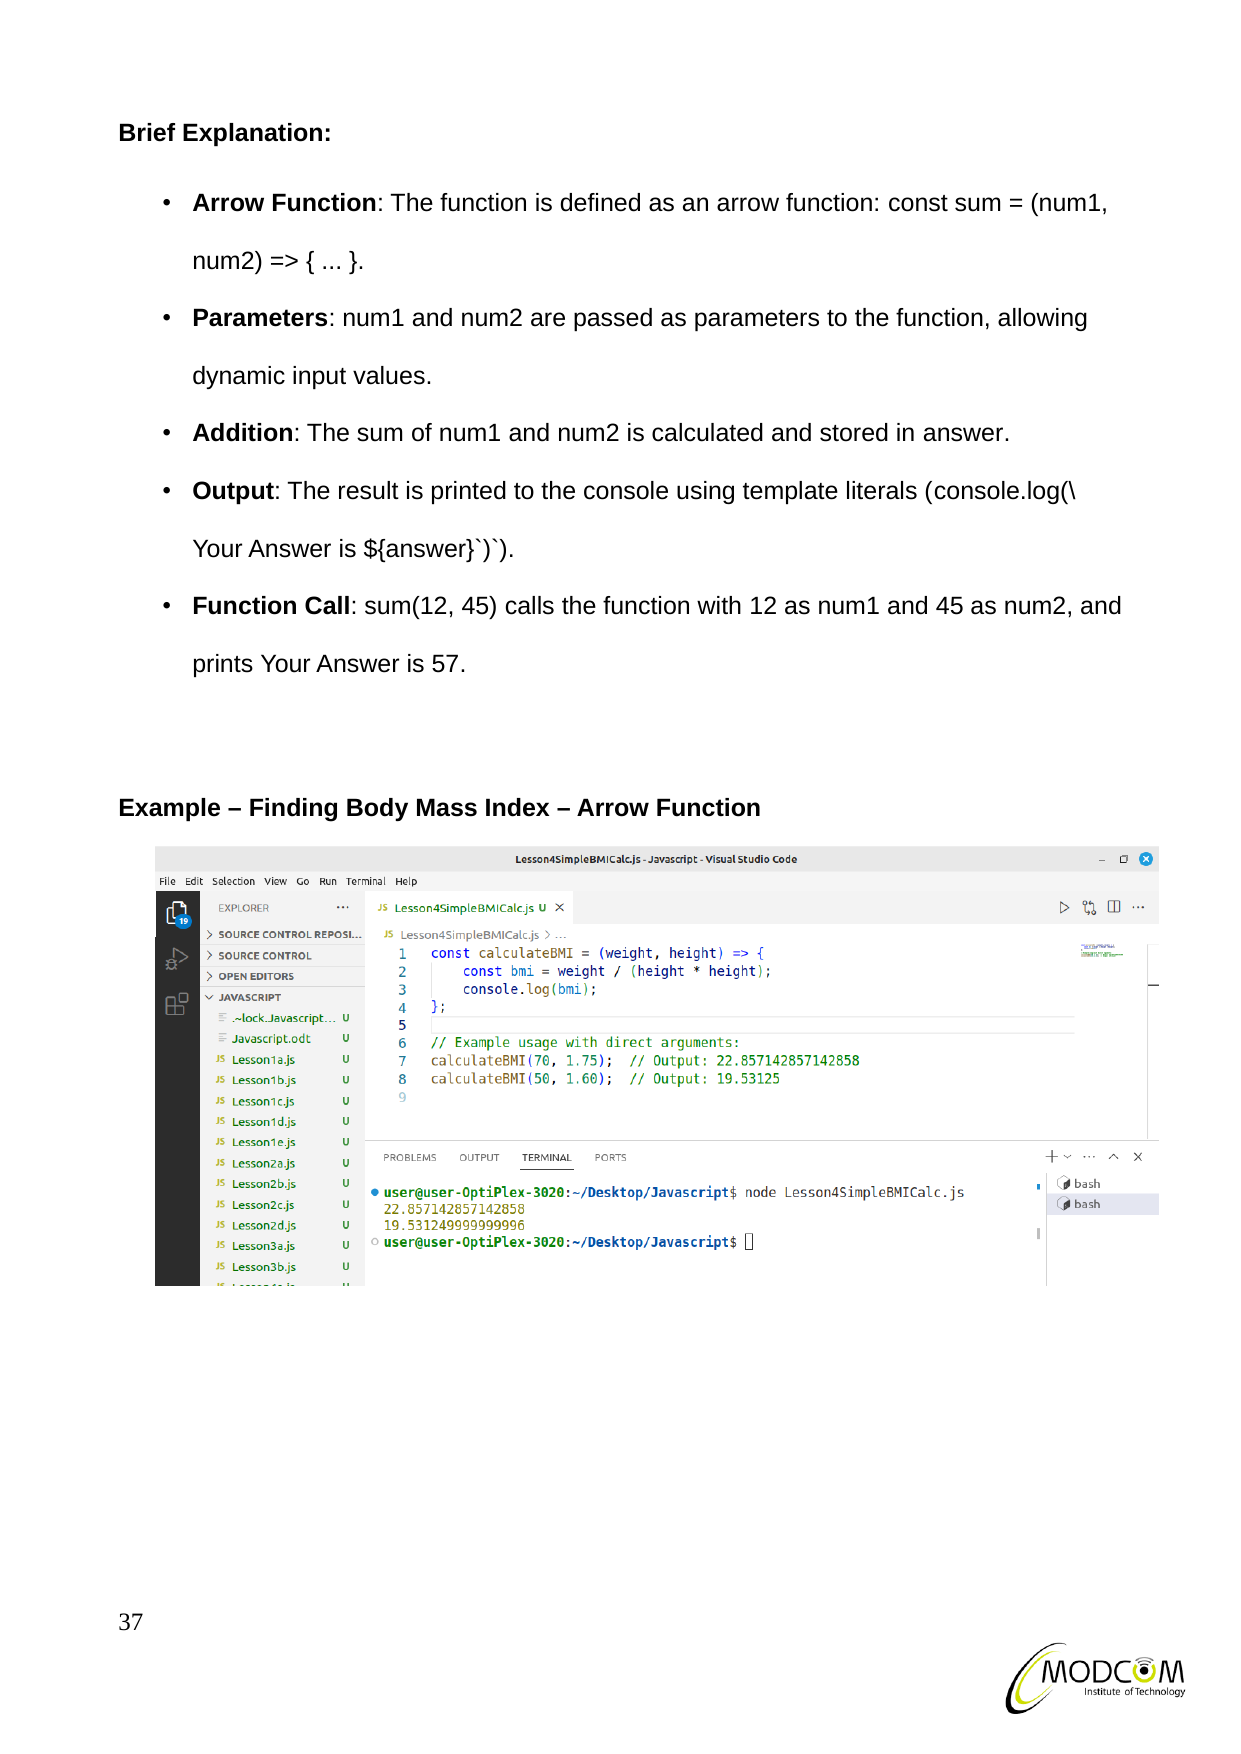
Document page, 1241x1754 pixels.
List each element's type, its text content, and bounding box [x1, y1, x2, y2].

list Output: The result is printed to the console using template literals (console.log(\Your Answer is ${answer}`)`). [162, 476, 1122, 562]
picture [997, 1626, 1191, 1718]
text Example – Finding Body Mass Index – Arrow Function [118, 793, 1122, 822]
list Function Call: sum(12, 45) calls the function with 12 as num1 and 45 as num2, and prints Your Answer is 57. [162, 591, 1122, 677]
list Parameters: num1 and num2 are passed as parameters to the function, allowing dynamic input values. [162, 303, 1122, 389]
picture [155, 846, 1159, 1286]
subtitle Brief Explanation: [118, 118, 1122, 147]
list Arrow Function: The function is defined as an arrow function: const sum = (num1, num2) => { ... }. [162, 188, 1122, 274]
list Addition: The sum of num1 and num2 is calculated and stored in answer. [162, 418, 1122, 447]
